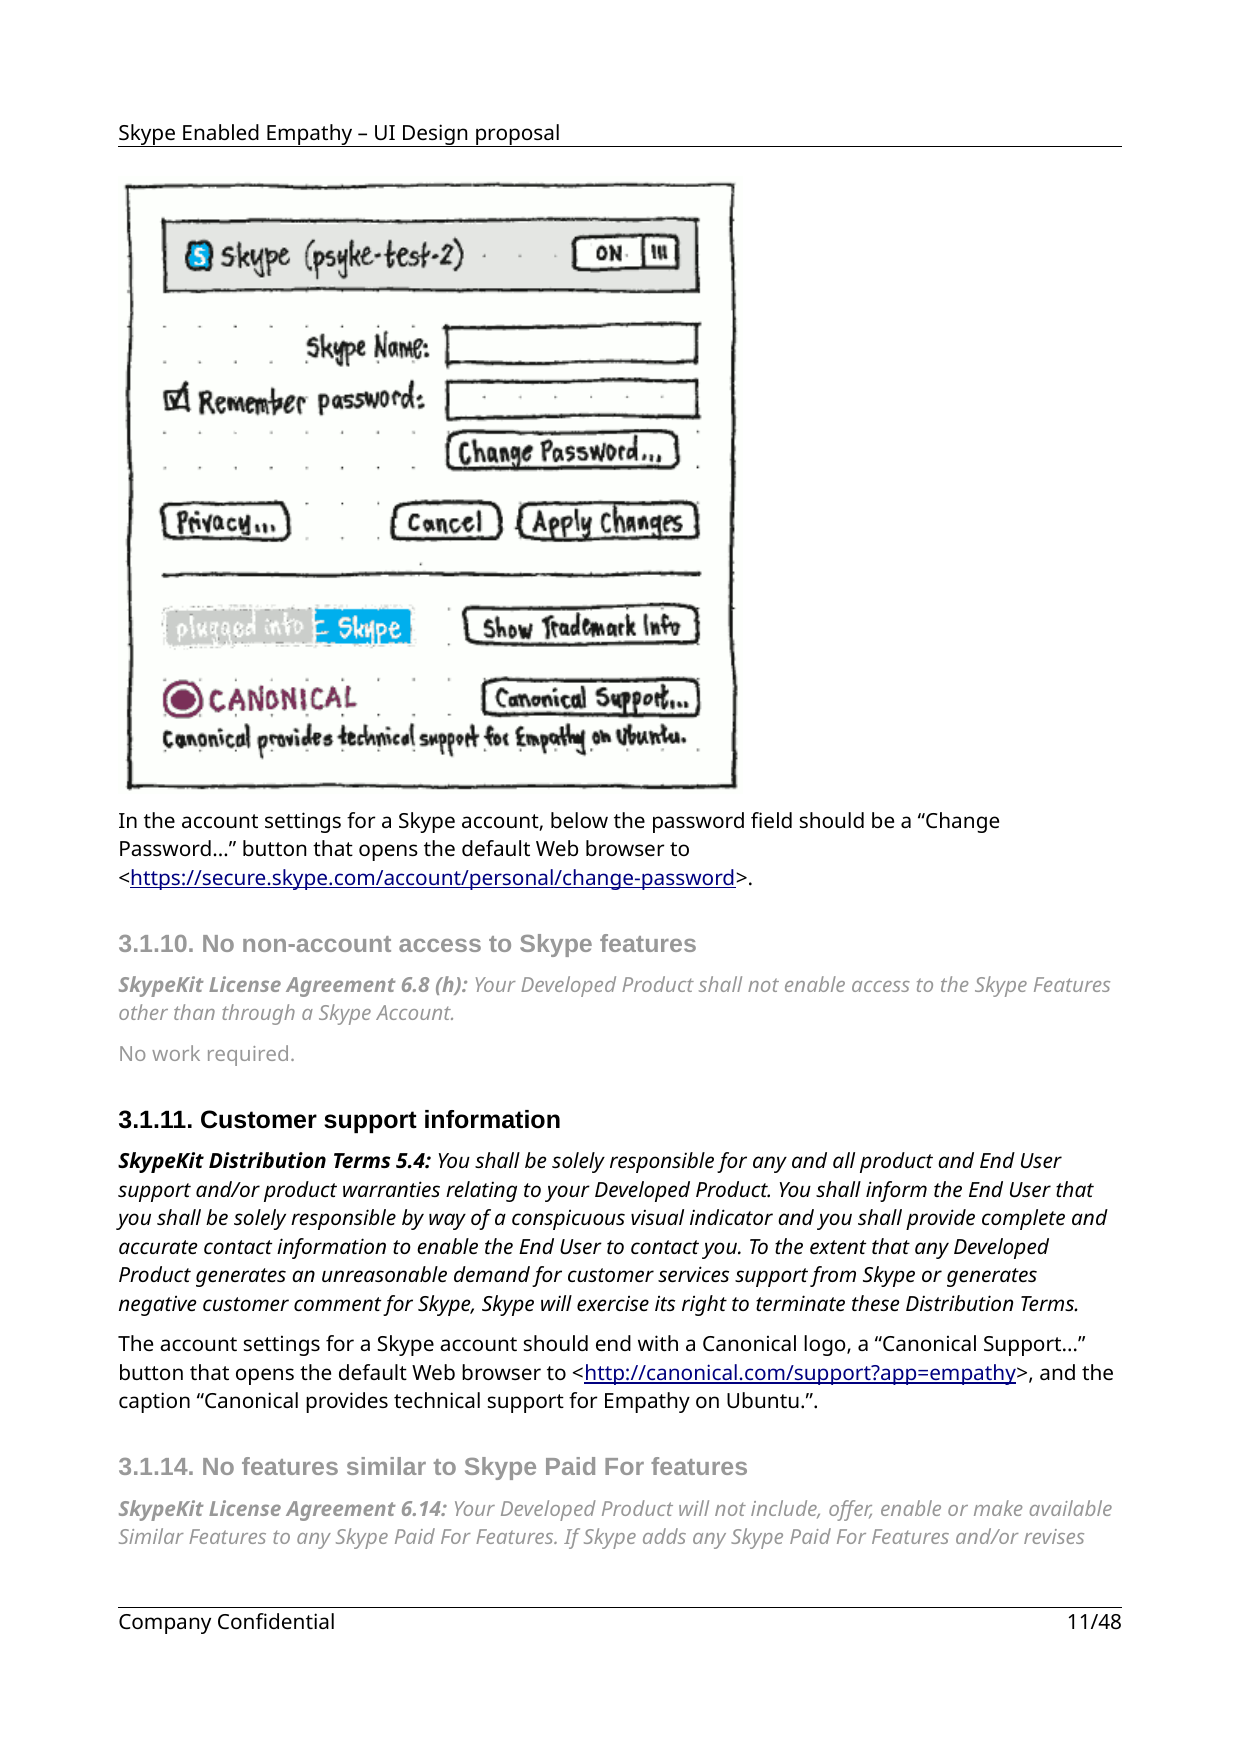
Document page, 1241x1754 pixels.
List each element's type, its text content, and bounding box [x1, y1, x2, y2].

text No work required. [118, 1039, 1122, 1068]
text The account settings for a Skype account should end with a Canonical logo, a “Canonical Support…” button that opens the default Web browser to <http://canonical.com/support?app=empathy>, and the caption “Canonical provides technical support for Empathy on Ubuntu.”. [118, 1329, 1122, 1415]
text SkypeKit Distribution Terms 5.4: You shall be solely responsible for any and all product and End User support and/or product warranties relating to your Developed Product. You shall inform the End User that you shall be solely responsible by way of a conspicuous visual indicator and you shall provide complete and accurate contact information to enable the End User to contact you. To the extent that any Developed Product generates an unreasonable demand for customer services support from Skype or generates negative customer comment for Skype, Skype will exercise its right to terminate these Distribution Terms. [118, 1146, 1122, 1317]
text SkypeKit License Agreement 6.8 (h): Your Developed Product shall not enable access to the Skype Features other than through a Skype Account. [118, 970, 1122, 1027]
subtitle 3.1.11. Customer support information [118, 1105, 1122, 1134]
picture [118, 176, 744, 794]
subtitle 3.1.10. No non-account access to Skype features [118, 929, 1122, 957]
text In the account settings for a Skype account, below the password field should be a “Change Password…” button that opens the default Web browser to <https://secure.skype.com/account/personal/change-password>. [118, 806, 1122, 891]
subtitle 3.1.14. No features similar to Skype Paid For features [118, 1452, 1122, 1481]
text SkypeKit License Agreement 6.14: Your Developed Product will not include, offer, enable or make available Similar Features to any Skype Paid For Features. If Skype adds any Skype Paid For Features and/or revises [118, 1494, 1122, 1551]
